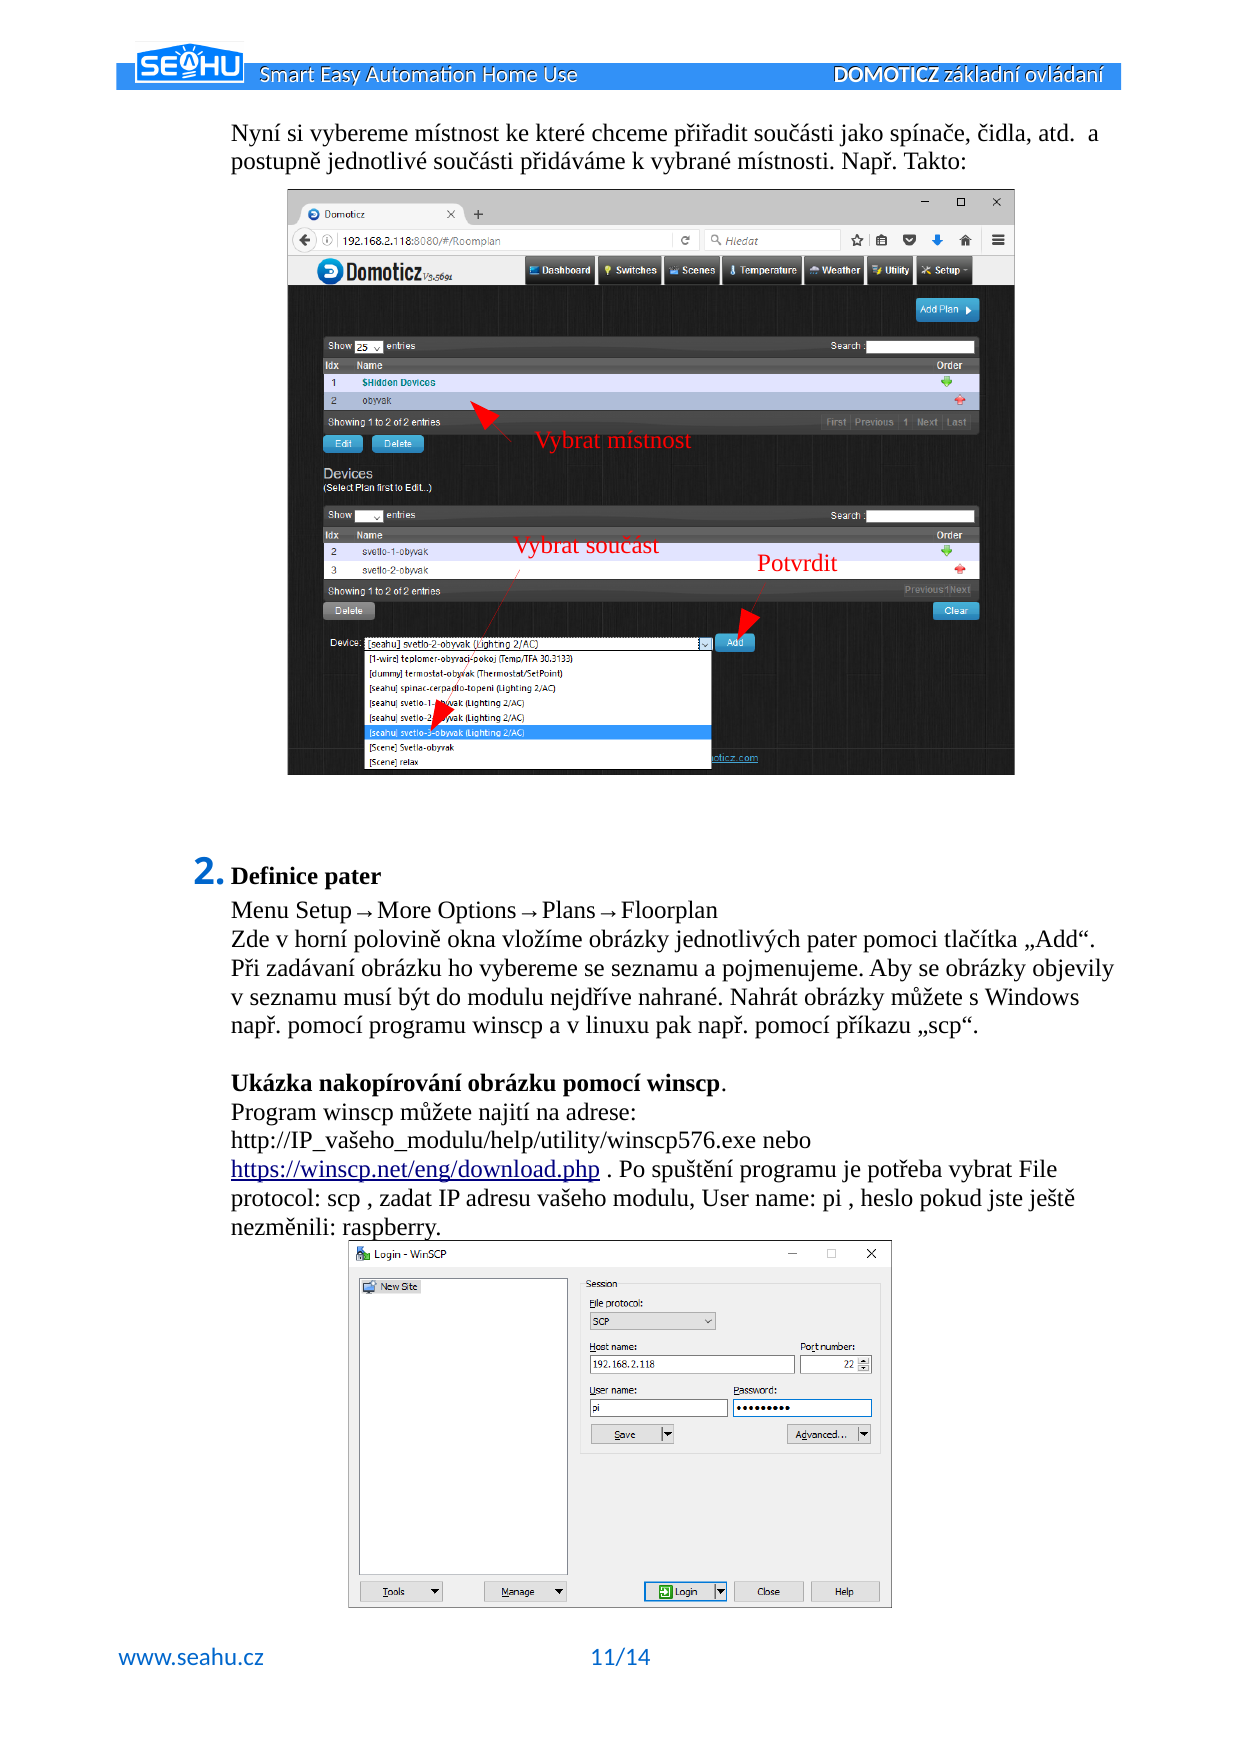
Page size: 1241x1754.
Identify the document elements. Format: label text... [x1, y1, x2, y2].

list Zde v horní polovině okna vložíme obrázky jednotlivých pater pomoci tlačítka „Add“. Při zadávaní obrázku ho vybereme se seznamu a pojmenujeme. Aby se obrázky objevily v seznamu musí být do modulu nejdříve nahrané. Nahrát obrázky můžete s Windows např. pomocí programu winscp a v linuxu pak např. pomocí příkazu „scp“. [193, 924, 1122, 1068]
picture [135, 41, 245, 83]
list Menu Setup→More Options→Plans→Floorplan [193, 895, 1122, 924]
list Definice pater [193, 844, 1122, 895]
picture [348, 1240, 892, 1608]
list Ukázka nakopírování obrázku pomocí winscp. Program winscp můžete najití na adrese: http://IP_vašeho_modulu/help/utility/winscp576.exe nebo https://winscp.net/eng/download.php . Po spuštění programu je potřeba vybrat File protocol: scp , zadat IP adresu vašeho modulu, User name: pi , heslo pokud jste ještě nezměnili: raspberry. [193, 1068, 1122, 1240]
picture [287, 189, 1015, 775]
list Nyní si vybereme místnost ke které chceme přiřadit součásti jako spínače, čidla, atd. a postupně jednotlivé součásti přidáváme k vybrané místnosti. Např. Takto: [193, 118, 1122, 175]
